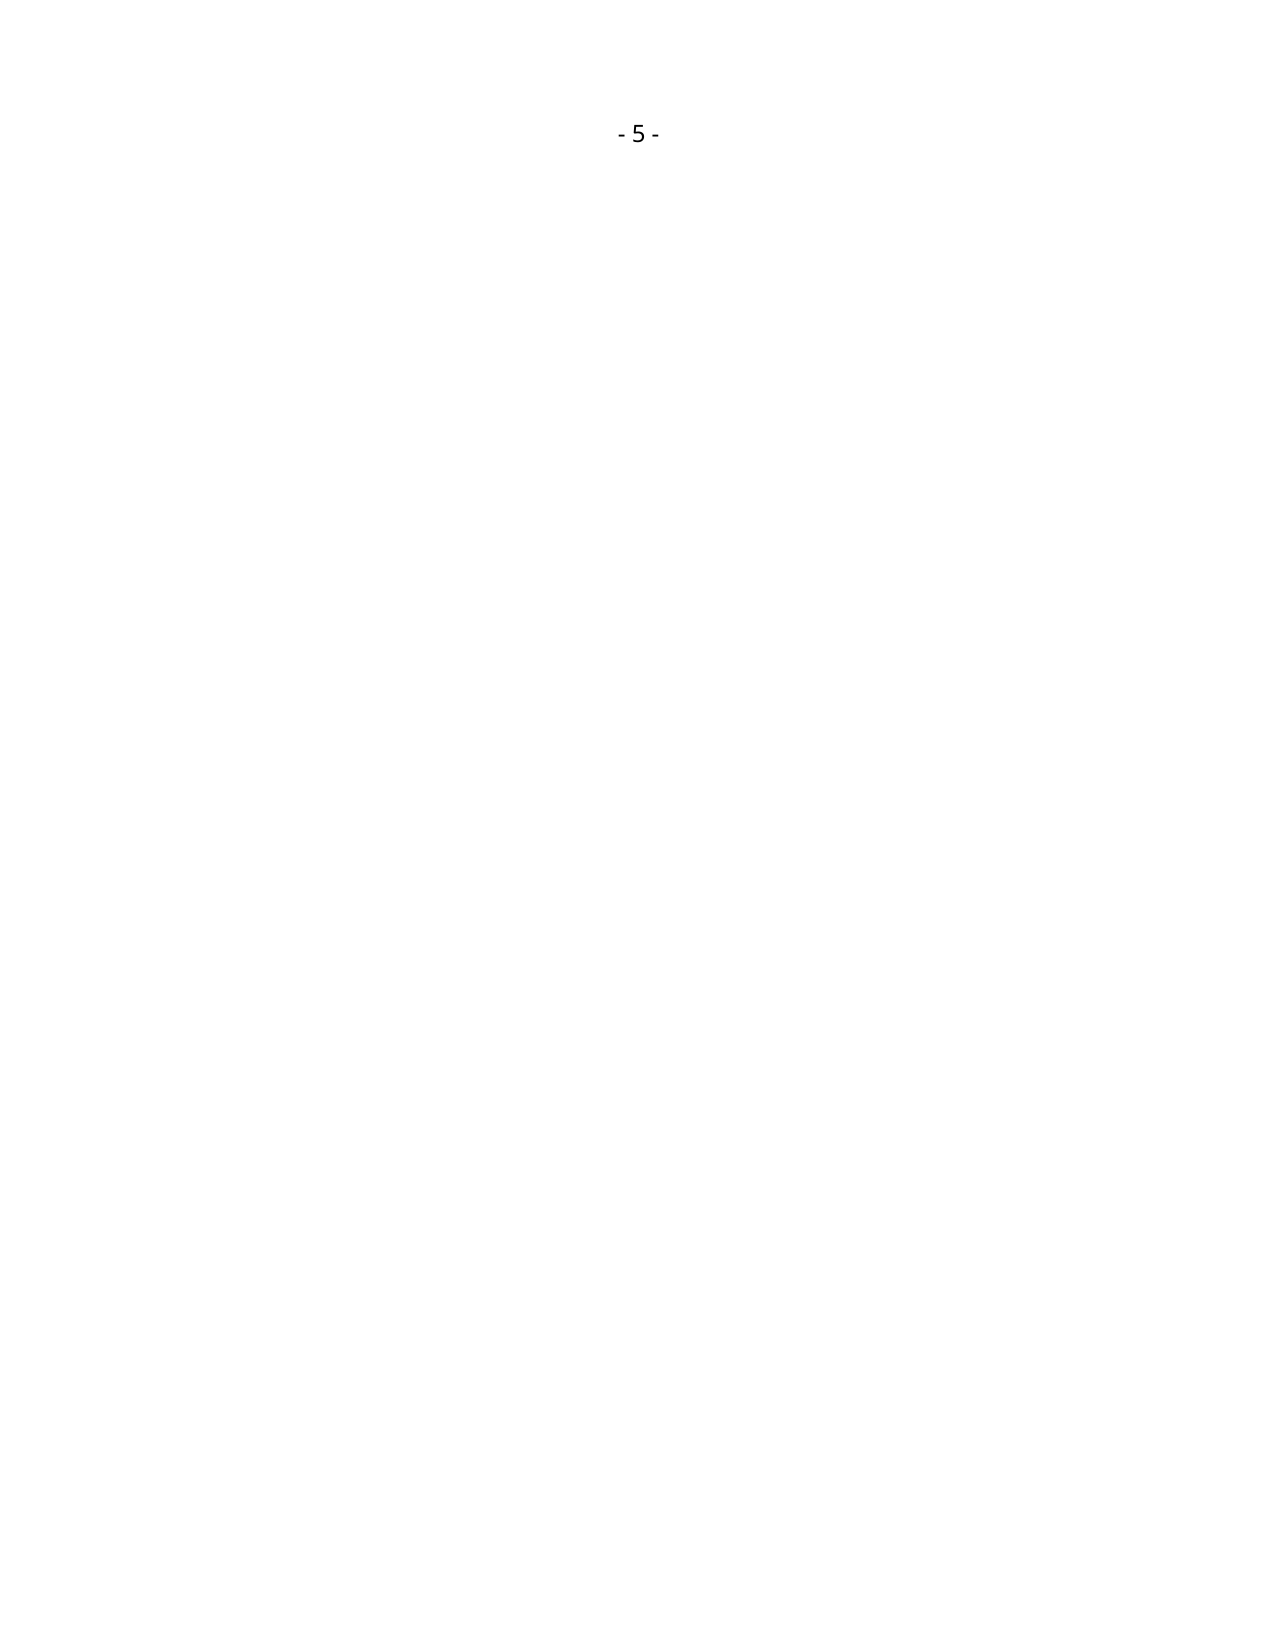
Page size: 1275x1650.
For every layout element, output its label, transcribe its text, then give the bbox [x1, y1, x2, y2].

text - 5 - [119, 116, 1158, 149]
